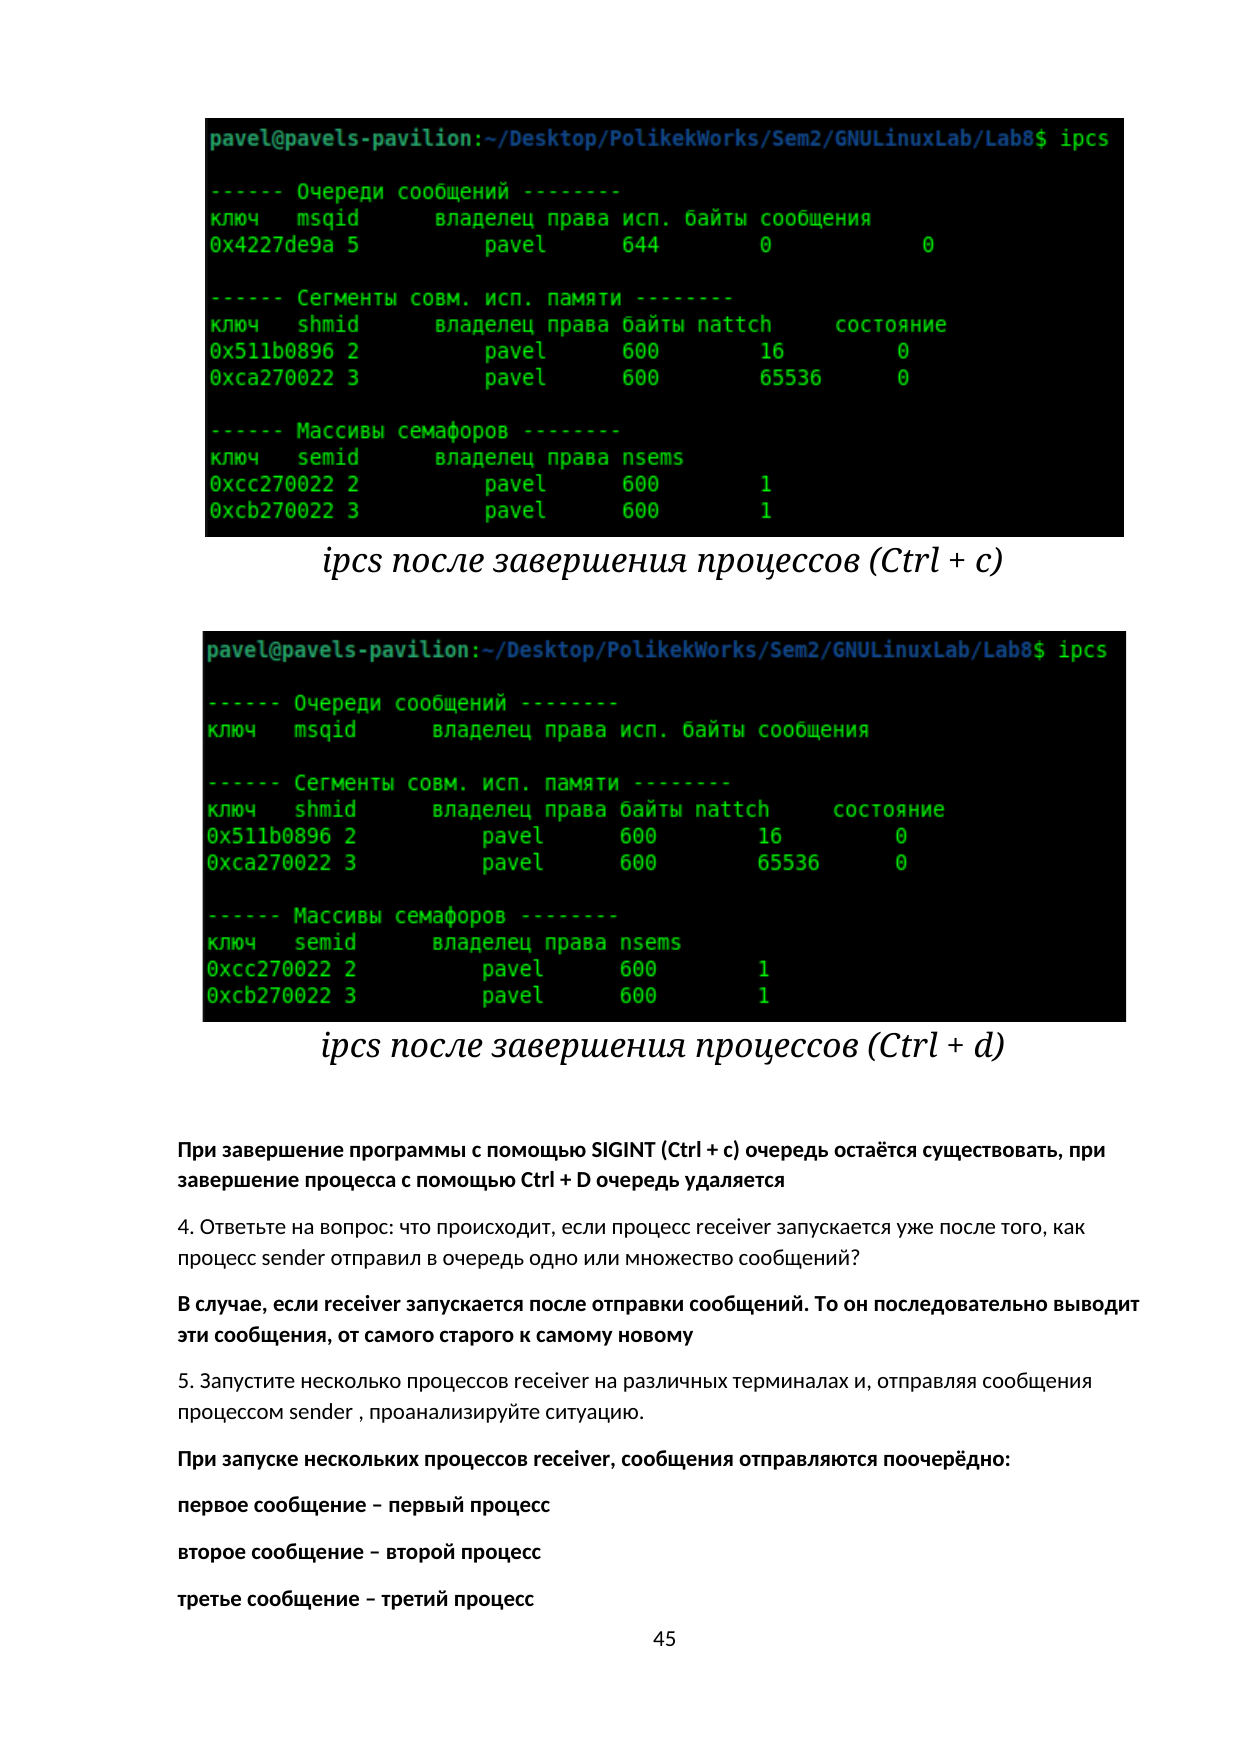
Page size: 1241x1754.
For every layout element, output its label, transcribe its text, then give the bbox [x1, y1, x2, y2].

text При завершение программы с помощью SIGINT (Ctrl + c) очередь остаётся существовать, при завершение процесса с помощью Ctrl + D очередь удаляется [177, 1135, 1152, 1193]
text 5. Запустите несколько процессов receiver на различных терминалах и, отправляя сообщения процессом sender , проанализируйте ситуацию. [177, 1367, 1152, 1425]
picture [205, 118, 1124, 537]
text При запуске нескольких процессов receiver, сообщения отправляются поочерёдно: [177, 1444, 1152, 1472]
text третье сообщение – третий процесс [177, 1584, 1152, 1612]
text первое сообщение – первый процесс [177, 1491, 1152, 1518]
text В случае, если receiver запускается после отправки сообщений. То он последовательно выводит эти сообщения, от самого старого к самому новому [177, 1289, 1152, 1348]
picture [202, 631, 1127, 1022]
text ipcs после завершения процессов (Ctrl + d) [203, 1022, 1126, 1067]
text ipcs после завершения процессов (Ctrl + c) [205, 537, 1124, 582]
text 4. Ответьте на вопрос: что происходит, если процесс receiver запускается уже после того, как процесс sender отправил в очередь одно или множество сообщений? [177, 1212, 1152, 1271]
text второе сообщение – второй процесс [177, 1537, 1152, 1565]
